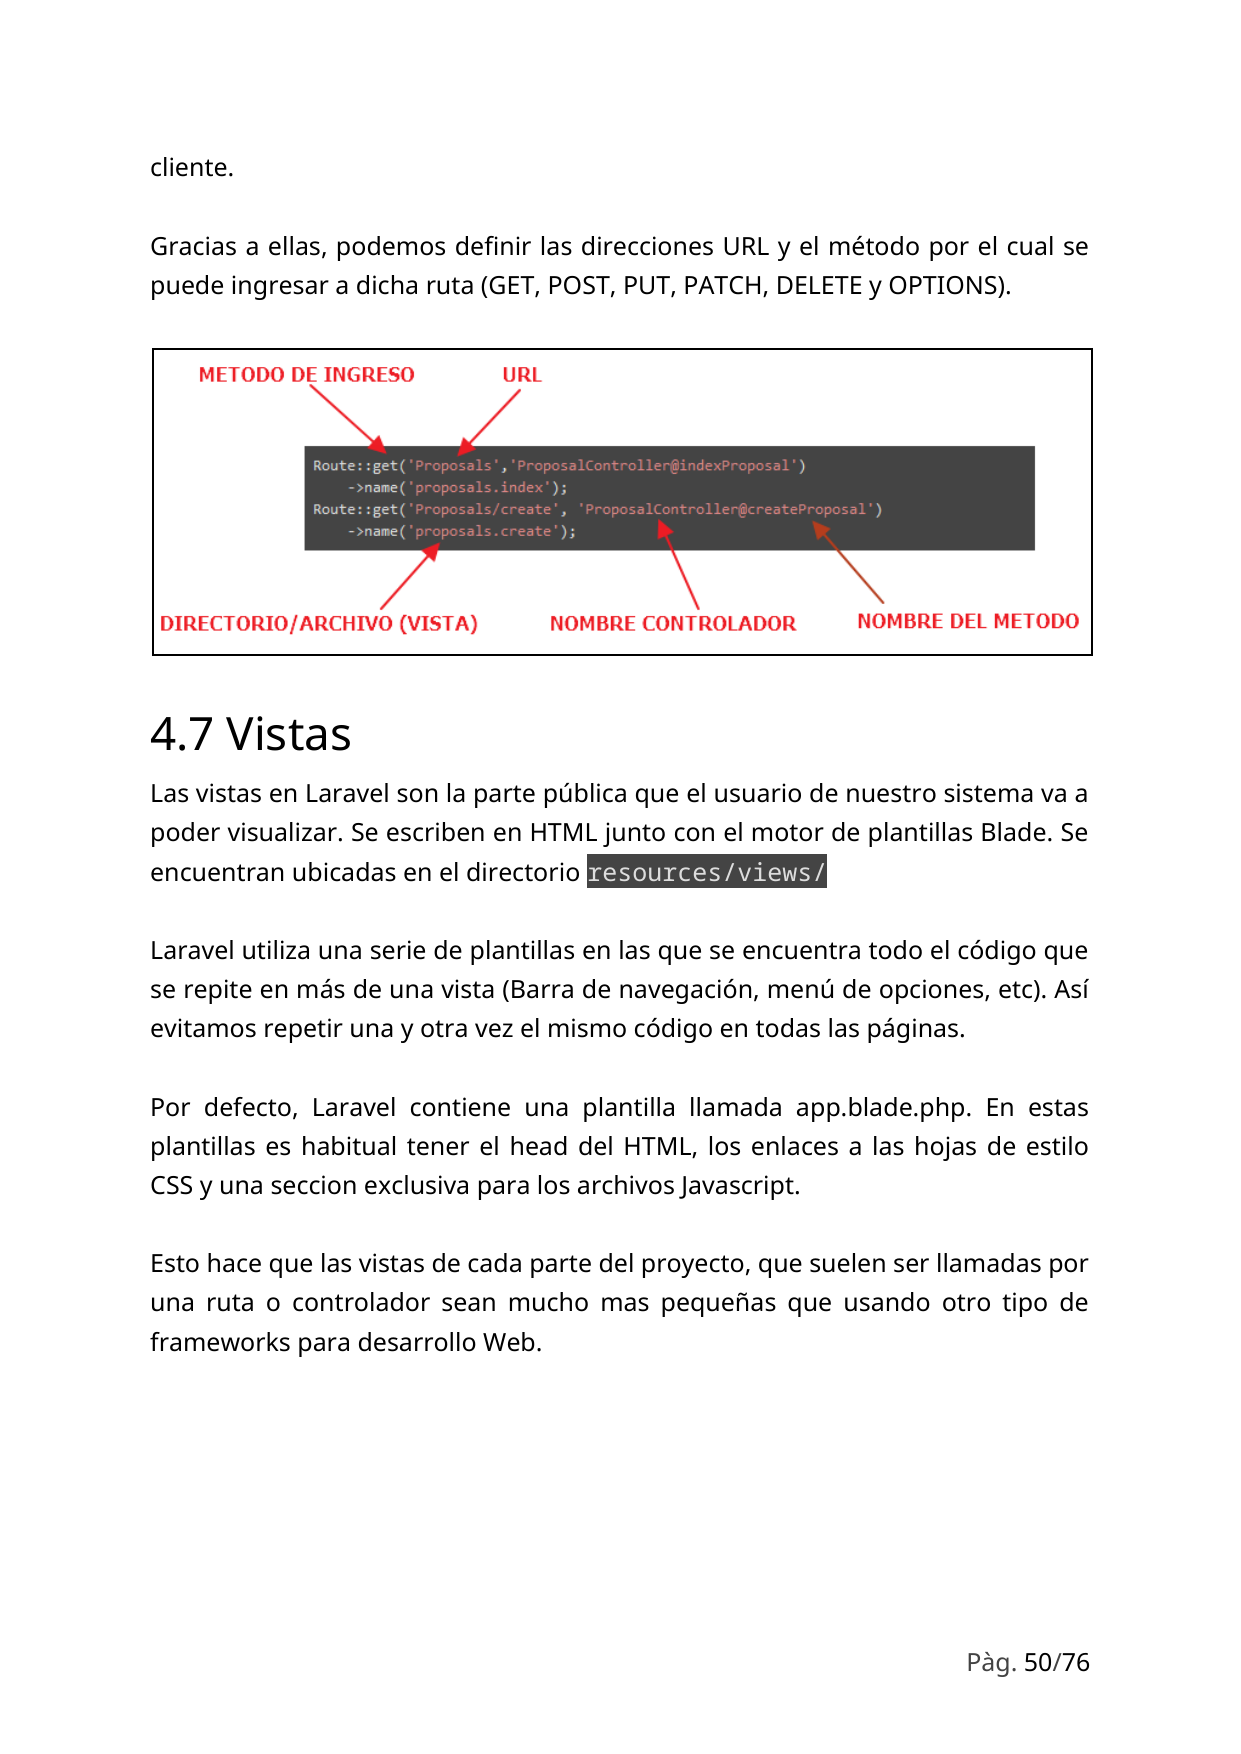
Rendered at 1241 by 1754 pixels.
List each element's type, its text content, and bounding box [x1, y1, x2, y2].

text Las vistas en Laravel son la parte pública que el usuario de nuestro sistema va a poder visualizar. Se escriben en HTML junto con el motor de plantillas Blade. Se encuentran ubicadas en el directorio resources/views/ [150, 776, 1090, 888]
text cliente. [150, 150, 1090, 184]
picture [154, 350, 1091, 654]
subtitle 4.7 Vistas [150, 701, 1090, 763]
text Esto hace que las vistas de cada parte del proyecto, que suelen ser llamadas por una ruta o controlador sean mucho mas pequeñas que usando otro tipo de frameworks para desarrollo Web. [150, 1246, 1090, 1358]
text Laravel utiliza una serie de plantillas en las que se encuentra todo el código que se repite en más de una vista (Barra de navegación, menú de opciones, etc). Así evitamos repetir una y otra vez el mismo código en todas las páginas. [150, 932, 1090, 1045]
text Por defecto, Laravel contiene una plantilla llamada app.blade.php. En estas plantillas es habitual tener el head del HTML, los enlaces a las hojas de estilo CSS y una seccion exclusiva para los archivos Javascript. [150, 1089, 1090, 1202]
text Gracias a ellas, podemos definir las direcciones URL y el método por el cual se puede ingresar a dicha ruta (GET, POST, PUT, PATCH, DELETE y OPTIONS). [150, 228, 1090, 302]
